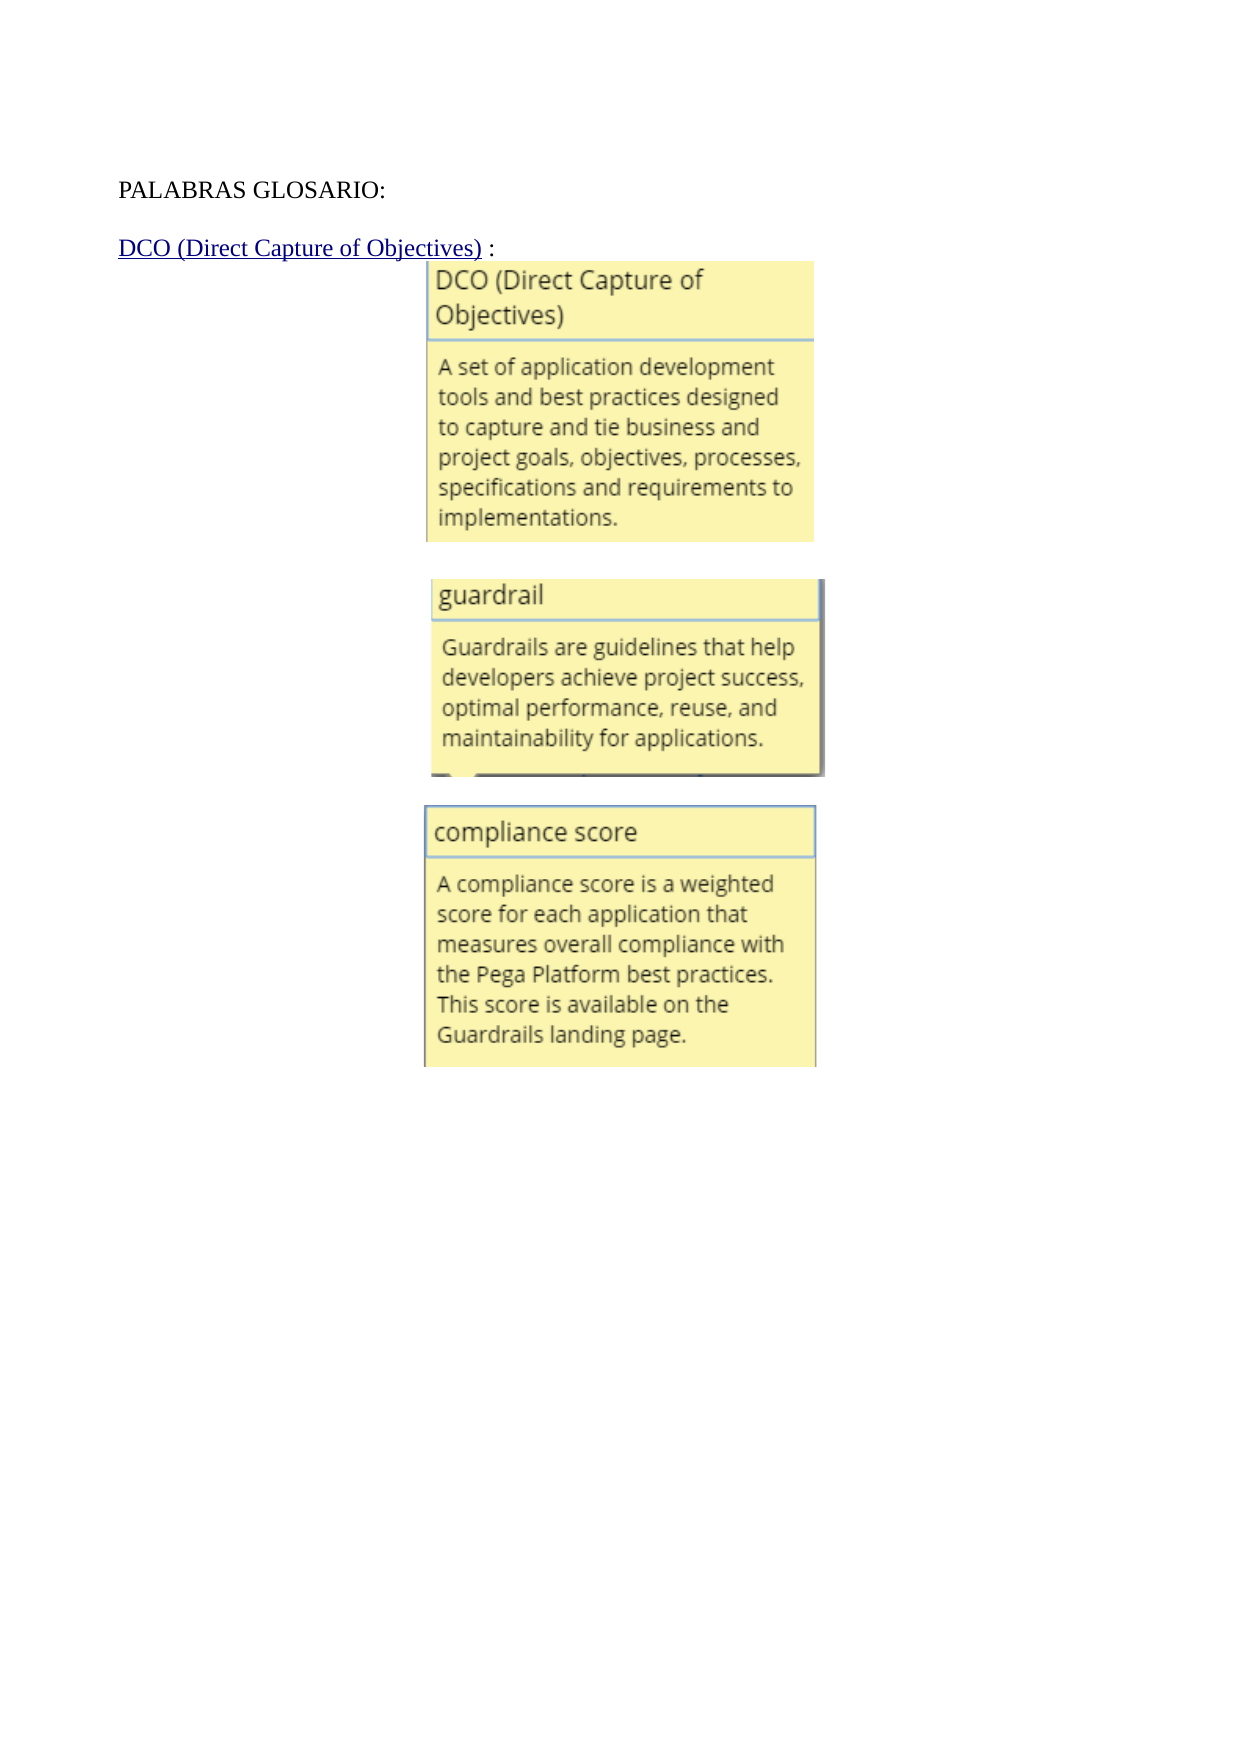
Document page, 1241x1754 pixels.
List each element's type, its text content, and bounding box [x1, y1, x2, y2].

text PALABRAS GLOSARIO: [118, 176, 1122, 204]
text DCO (Direct Capture of Objectives) : [118, 233, 1122, 262]
